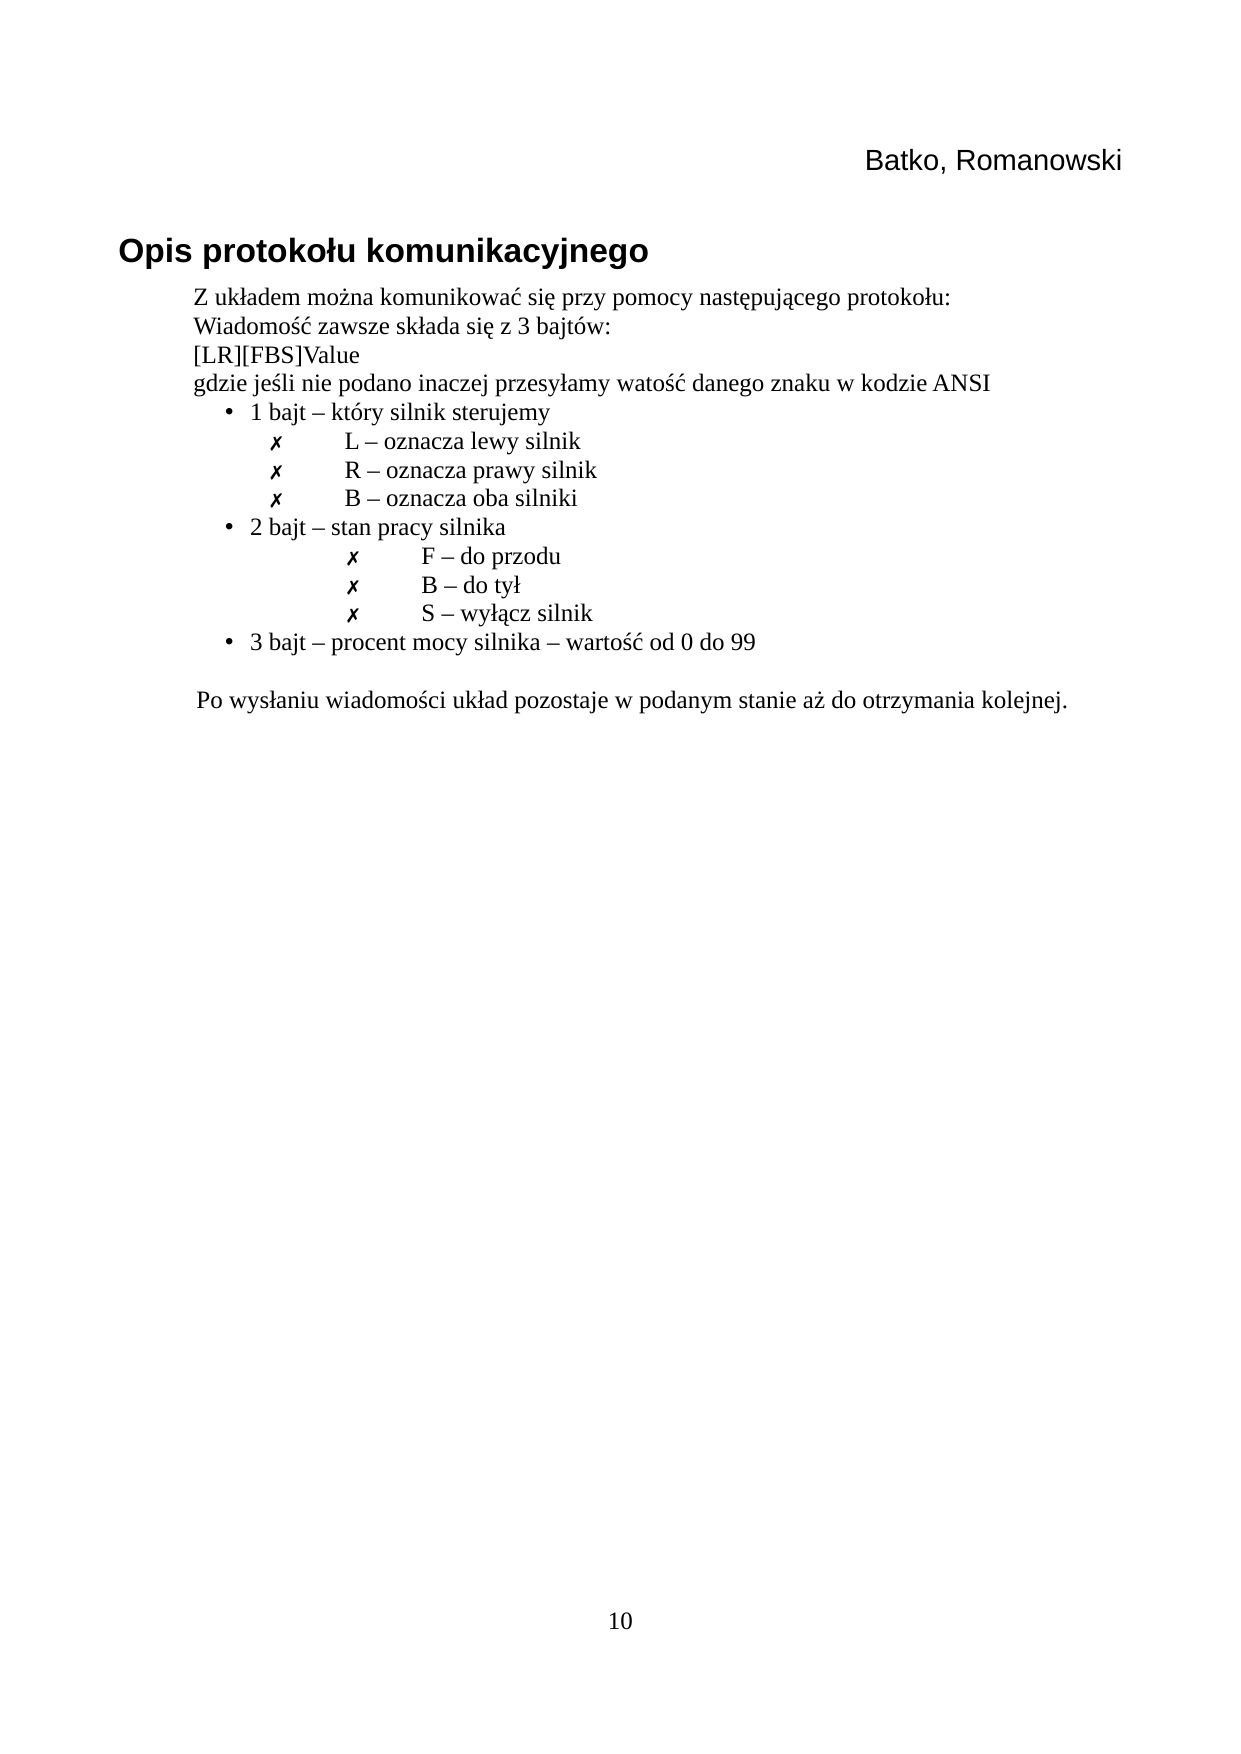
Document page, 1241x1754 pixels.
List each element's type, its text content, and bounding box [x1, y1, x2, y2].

list S – wyłącz silnik [347, 598, 1122, 627]
list 3 bajt – procent mocy silnika – wartość od 0 do 99 [225, 627, 1122, 656]
list Wiadomość zawsze składa się z 3 bajtów: [156, 311, 1122, 340]
list F – do przodu [347, 541, 1122, 570]
list gdzie jeśli nie podano inaczej przesyłamy watość danego znaku w kodzie ANSI [156, 368, 1122, 397]
list R – oznacza prawy silnik [271, 455, 1122, 483]
list L – oznacza lewy silnik [271, 426, 1122, 455]
list 2 bajt – stan pracy silnika [225, 512, 1122, 541]
list B – do tył [347, 570, 1122, 598]
list Z układem można komunikować się przy pomocy następującego protokołu: [156, 282, 1122, 311]
list Po wysłaniu wiadomości układ pozostaje w podanym stanie aż do otrzymania kolejnej. [196, 685, 1122, 713]
list B – oznacza oba silniki [271, 483, 1122, 512]
list [LR][FBS]Value [156, 340, 1122, 368]
list 1 bajt – który silnik sterujemy [225, 397, 1122, 426]
subtitle Opis protokołu komunikacyjnego [118, 231, 1122, 270]
